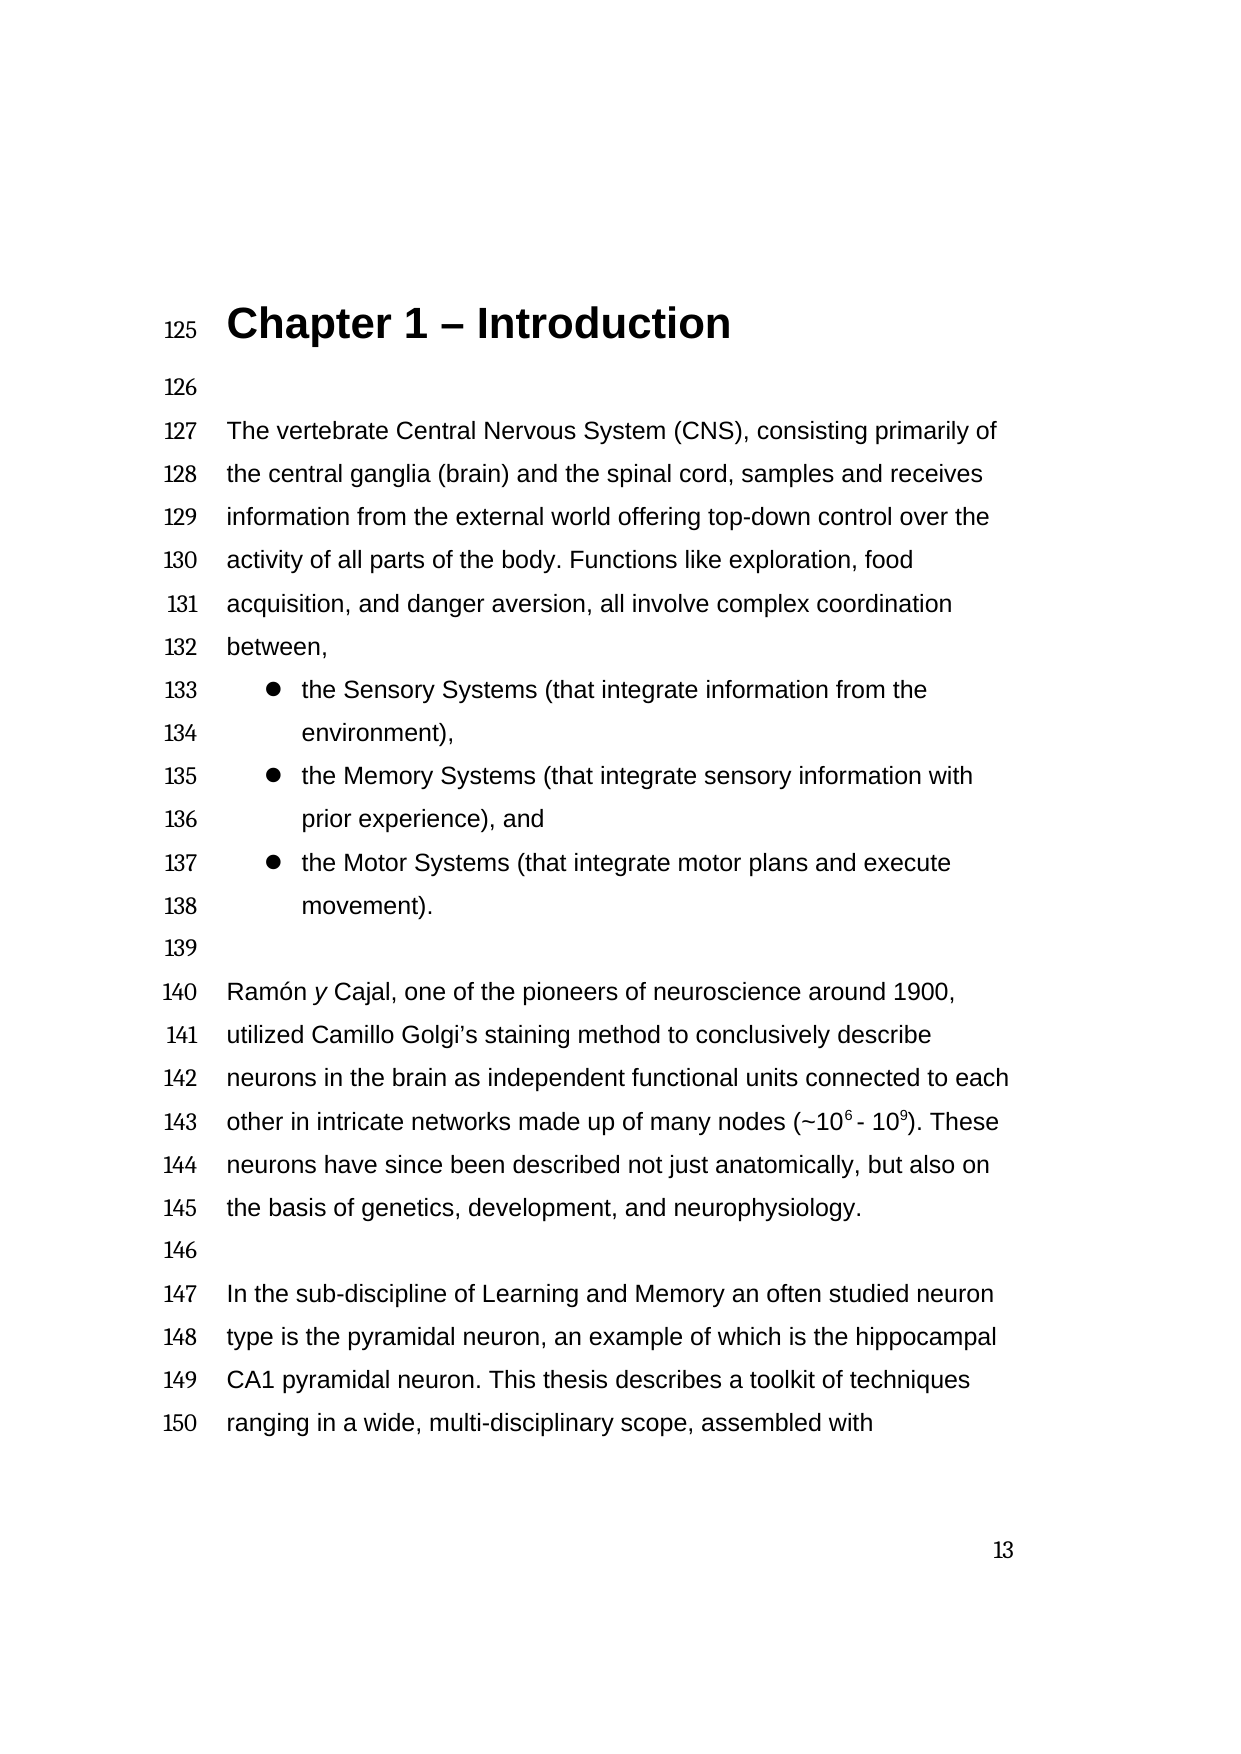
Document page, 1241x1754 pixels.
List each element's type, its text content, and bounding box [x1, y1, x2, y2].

text The vertebrate Central Nervous System (CNS), consisting primarily of the central ganglia (brain) and the spinal cord, samples and receives information from the external world offering top-down control over the activity of all parts of the body. Functions like exploration, food acquisition, and danger aversion, all involve complex coordination between, [226, 416, 1014, 661]
list the Motor Systems (that integrate motor plans and execute movement). [264, 848, 1014, 919]
list the Sensory Systems (that integrate information from the environment), [264, 675, 1014, 747]
text Ramón y Cajal, one of the pioneers of neuroscience around 1900, utilized Camillo Golgi’s staining method to conclusively describe neurons in the brain as independent functional units connected to each other in intricate networks made up of many nodes (~106 - 109). These neurons have since been described not just anatomically, but also on the basis of genetics, development, and neurophysiology. [226, 977, 1014, 1221]
text In the sub-discipline of Learning and Memory an often studied neuron type is the pyramidal neuron, an example of which is the hippocampal CA1 pyramidal neuron. This thesis describes a toolkit of techniques ranging in a wide, multi-disciplinary scope, assembled with [226, 1279, 1014, 1437]
list the Memory Systems (that integrate sensory information with prior experience), and [264, 761, 1014, 833]
subtitle Chapter 1 – Introduction [226, 298, 1014, 348]
